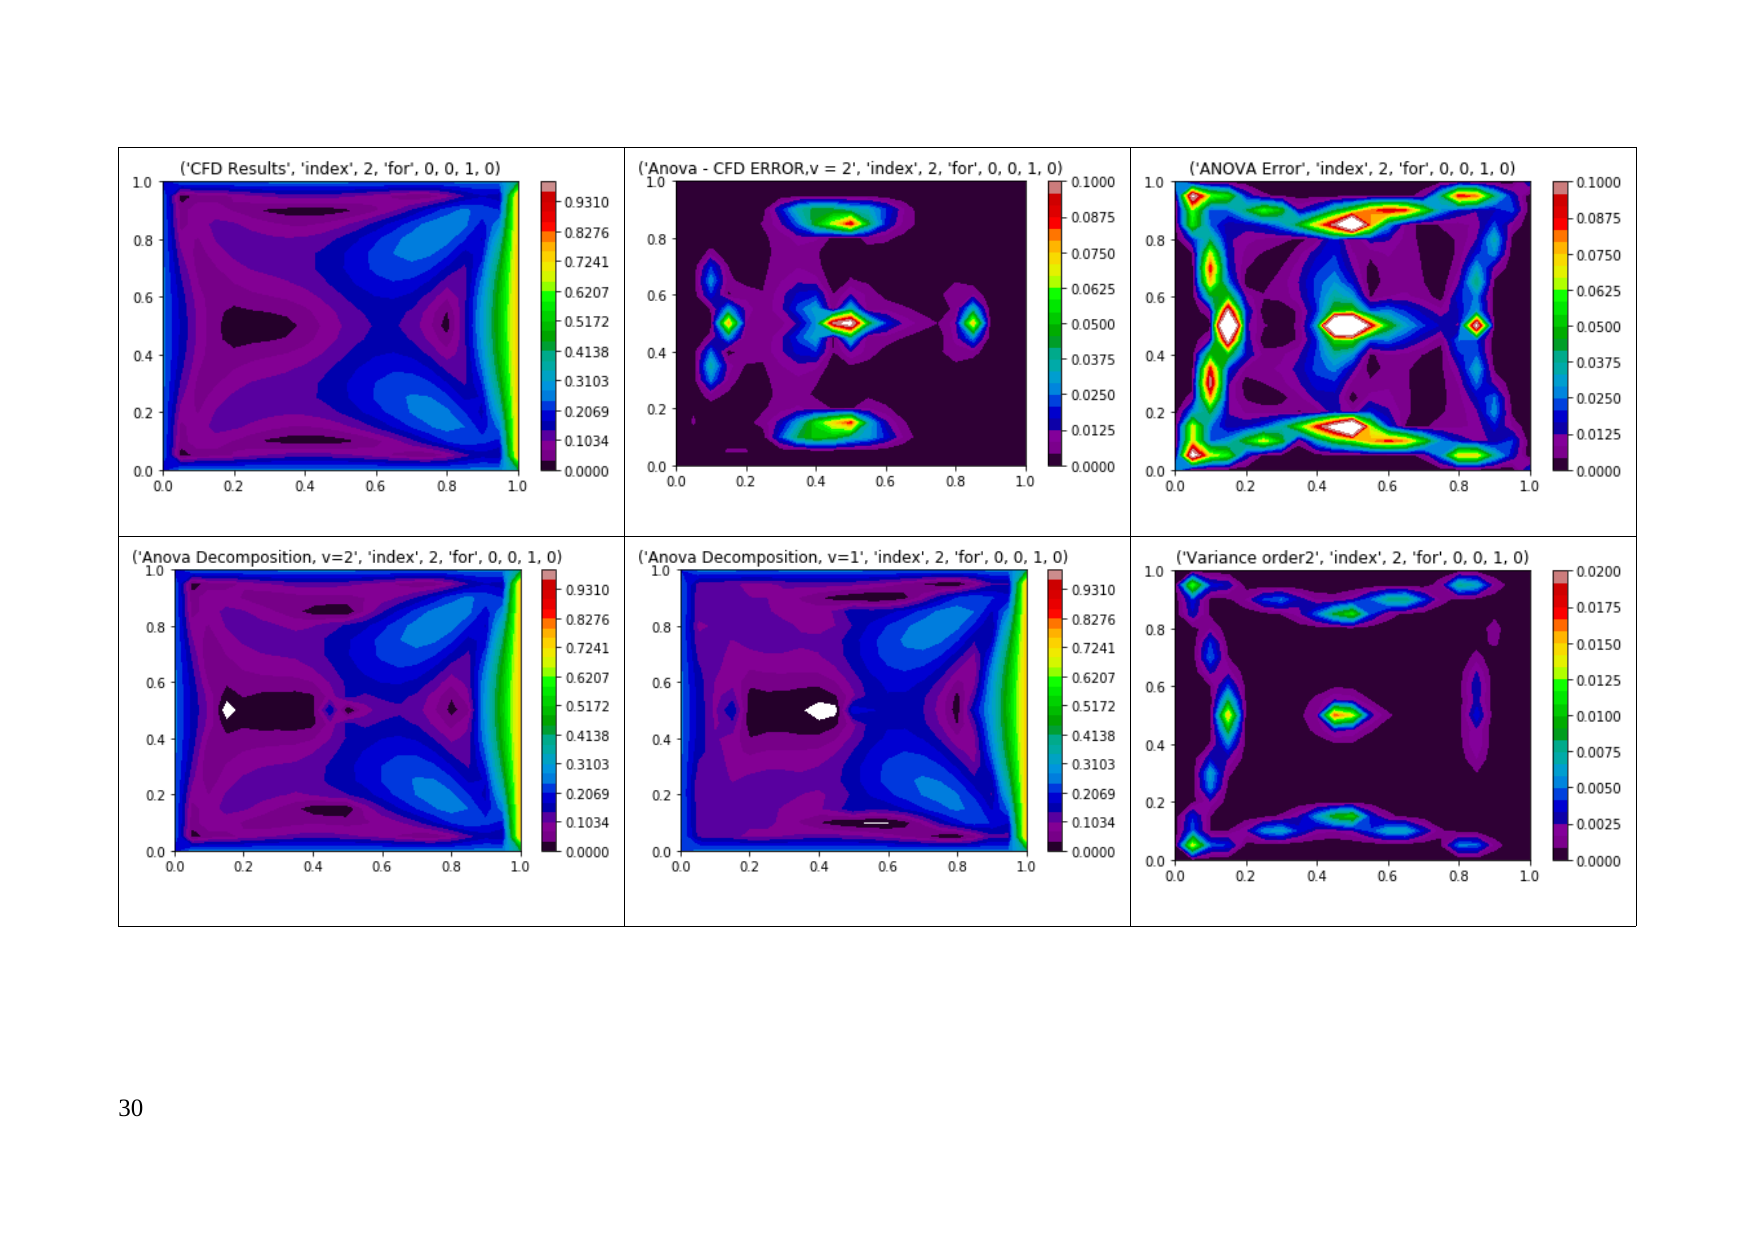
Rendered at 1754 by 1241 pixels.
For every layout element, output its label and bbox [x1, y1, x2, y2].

table_header [625, 148, 1130, 536]
table_header [119, 148, 624, 536]
table_cell [1131, 537, 1636, 926]
picture [123, 152, 619, 502]
table_cell [119, 537, 624, 926]
picture [123, 542, 619, 882]
picture [629, 542, 1125, 882]
table_header [1131, 148, 1636, 536]
picture [629, 152, 1125, 497]
table_cell [625, 537, 1130, 926]
picture [1135, 152, 1631, 502]
picture [1135, 542, 1631, 892]
